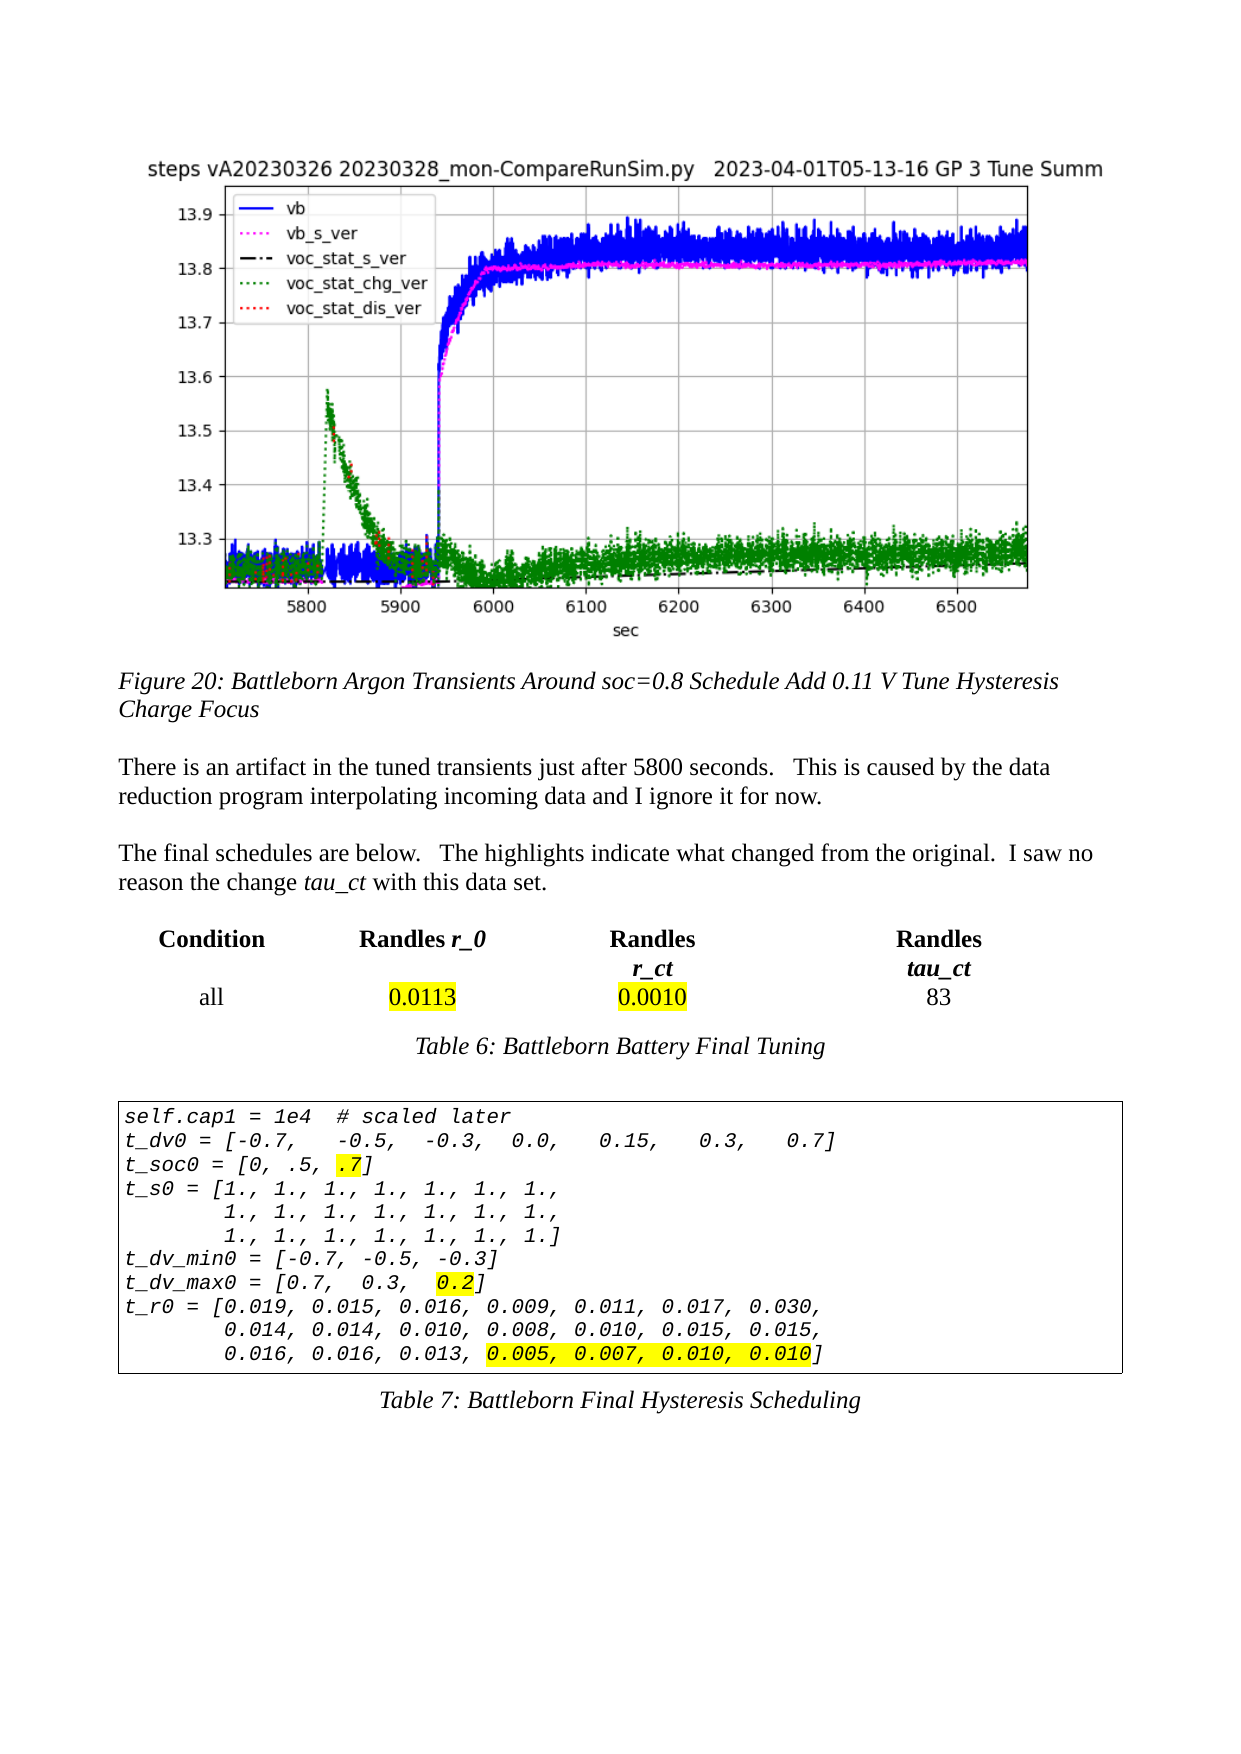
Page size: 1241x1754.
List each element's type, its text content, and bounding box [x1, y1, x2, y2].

table_header Condition [127, 925, 296, 982]
table_cell 0.0010 [549, 982, 756, 1018]
table_cell 83 [756, 982, 1122, 1018]
text The final schedules are below. The highlights indicate what changed from the original. I saw no reason the change tau_ct with this data set. [118, 838, 1122, 896]
table_header Randles r_0 [296, 925, 549, 982]
picture [118, 130, 1122, 666]
text Figure 20: Battleborn Argon Transients Around soc=0.8 Schedule Add 0.11 V Tune Hysteresis Charge Focus [118, 666, 1122, 723]
table_cell 0.0113 [296, 982, 549, 1018]
text Table 7: Battleborn Final Hysteresis Scheduling [118, 1385, 1122, 1414]
table_header Randles r_ct [549, 925, 756, 982]
table_header Randles tau_ct [756, 925, 1122, 982]
table_cell all [127, 982, 296, 1018]
text There is an artifact in the tuned transients just after 5800 seconds. This is caused by the data reduction program interpolating incoming data and I ignore it for now. [118, 723, 1122, 809]
table_header self.cap1 = 1e4 # scaled later t_dv0 = [-0.7, -0.5, -0.3, 0.0, 0.15, 0.3, 0.7] t_soc0 = [0, .5, .7] t_s0 = [1., 1., 1., 1., 1., 1., 1., 1., 1., 1., 1., 1., 1., 1., 1., 1., 1., 1., 1., 1., 1.] t_dv_min0 = [-0.7, -0.5, -0.3] t_dv_max0 = [0.7, 0.3, 0.2] t_r0 = [0.019, 0.015, 0.016, 0.009, 0.011, 0.017, 0.030, 0.014, 0.014, 0.010, 0.008, 0.010, 0.015, 0.015, 0.016, 0.016, 0.013, 0.005, 0.007, 0.010, 0.010] [119, 1102, 1122, 1372]
text Table 6: Battleborn Battery Final Tuning [118, 1031, 1122, 1059]
text [118, 118, 1122, 130]
